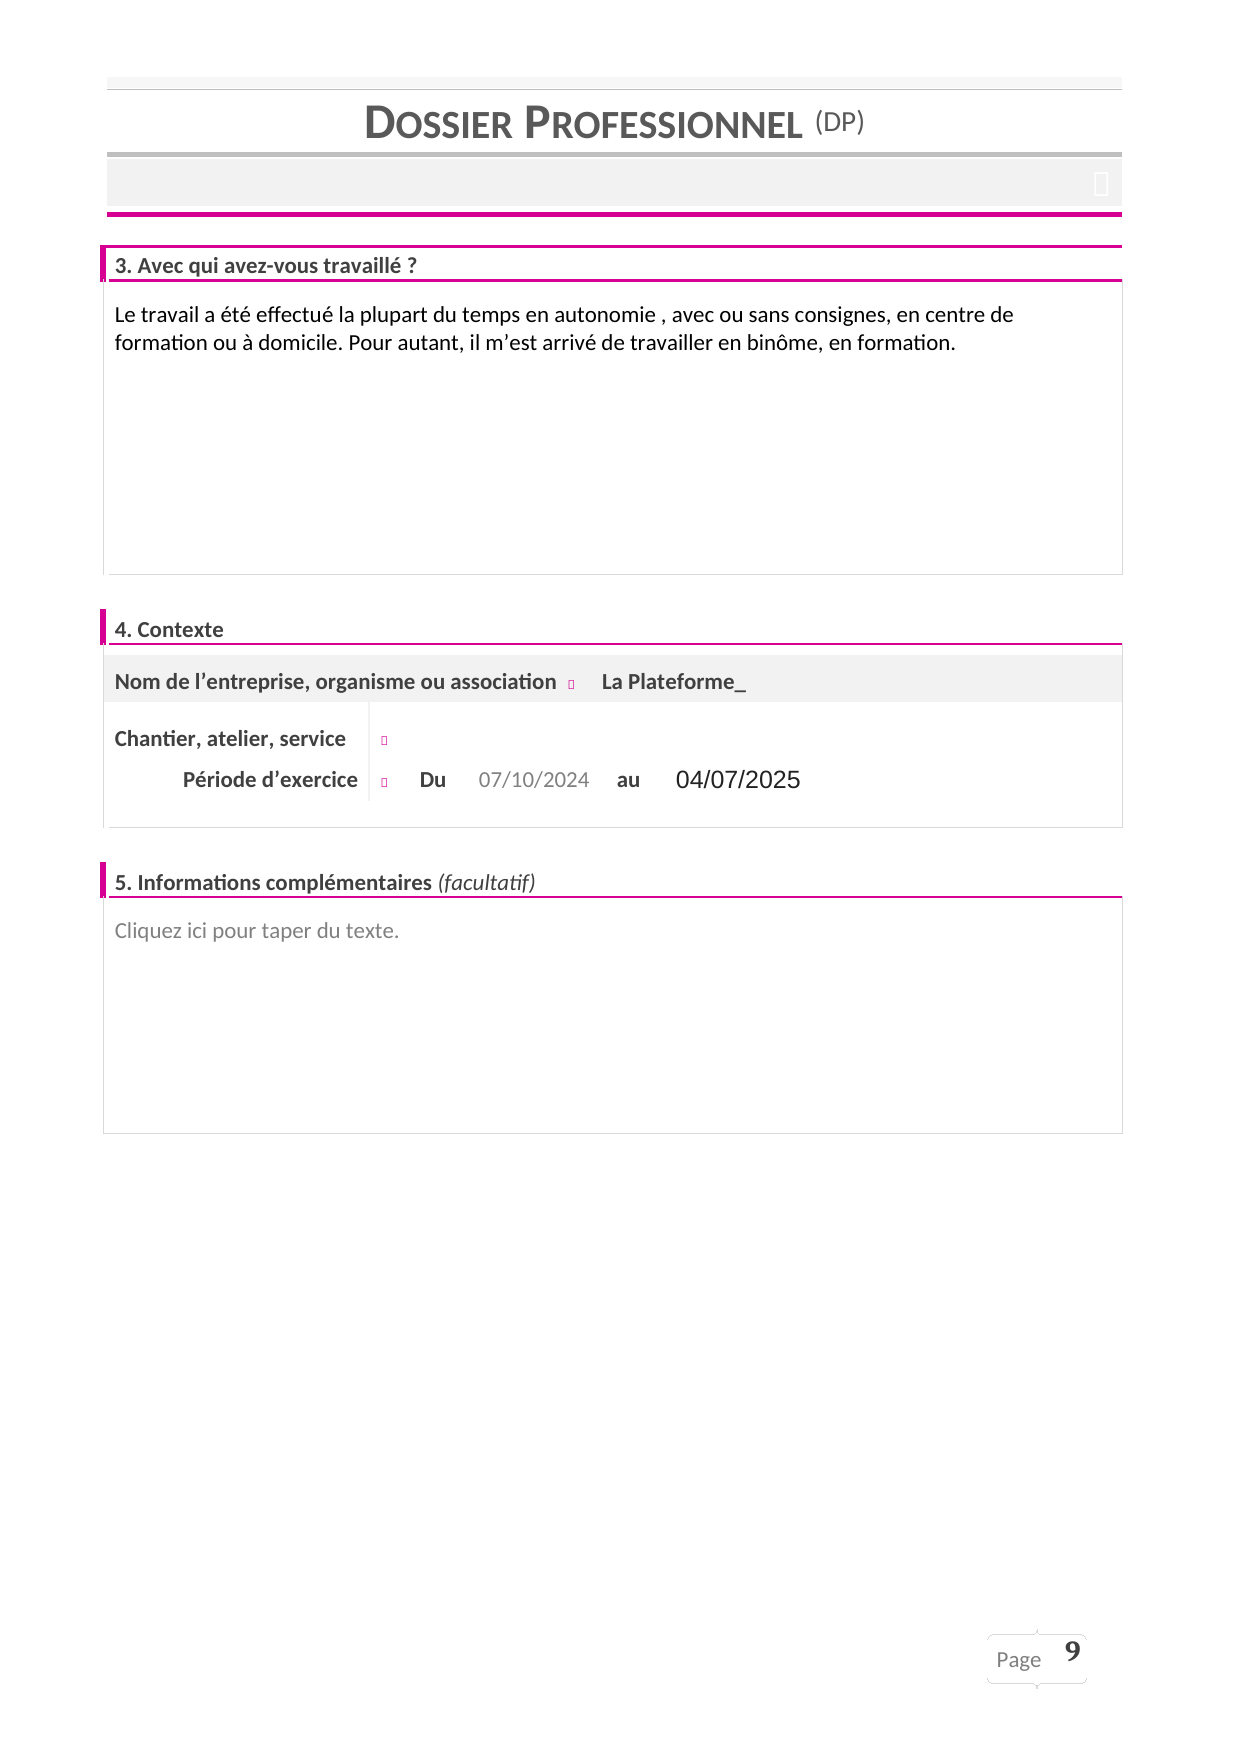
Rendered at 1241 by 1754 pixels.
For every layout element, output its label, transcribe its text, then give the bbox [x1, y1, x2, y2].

table_cell 04/07/2025 [664, 760, 1122, 801]
table_cell [104, 643, 591, 655]
table_cell [104, 702, 368, 718]
table_cell [370, 702, 1122, 718]
table_cell  [370, 718, 408, 759]
table_cell Période d’exercice [104, 760, 368, 801]
table_cell 3. Avec qui avez-vous travaillé ? [106, 248, 1122, 279]
table_cell [103, 827, 1122, 862]
table_cell Le travail a été effectué la plupart du temps en autonomie , avec ou sans consignes, en centre de formation ou à domicile. Pour autant, il m’est arrivé de travailler en binôme, en formation. [104, 279, 1122, 574]
table_cell [104, 801, 1122, 827]
table_cell  [370, 760, 408, 801]
table_cell [408, 718, 1122, 759]
table_cell 07/10/2024 [468, 760, 605, 801]
table_cell Chantier, atelier, service [104, 718, 368, 759]
table_cell [103, 574, 1122, 609]
table_cell 4. Contexte [106, 609, 1122, 643]
table_cell Du [408, 760, 467, 801]
table_cell Cliquez ici pour taper du texte. [104, 896, 1122, 1132]
table_cell au [605, 760, 664, 801]
table_cell [591, 645, 1122, 655]
table_cell 5. Informations complémentaires (facultatif) [106, 862, 1122, 896]
table_cell La Plateforme_ [591, 655, 1122, 702]
table_cell Nom de l’entreprise, organisme ou association  [104, 655, 591, 702]
